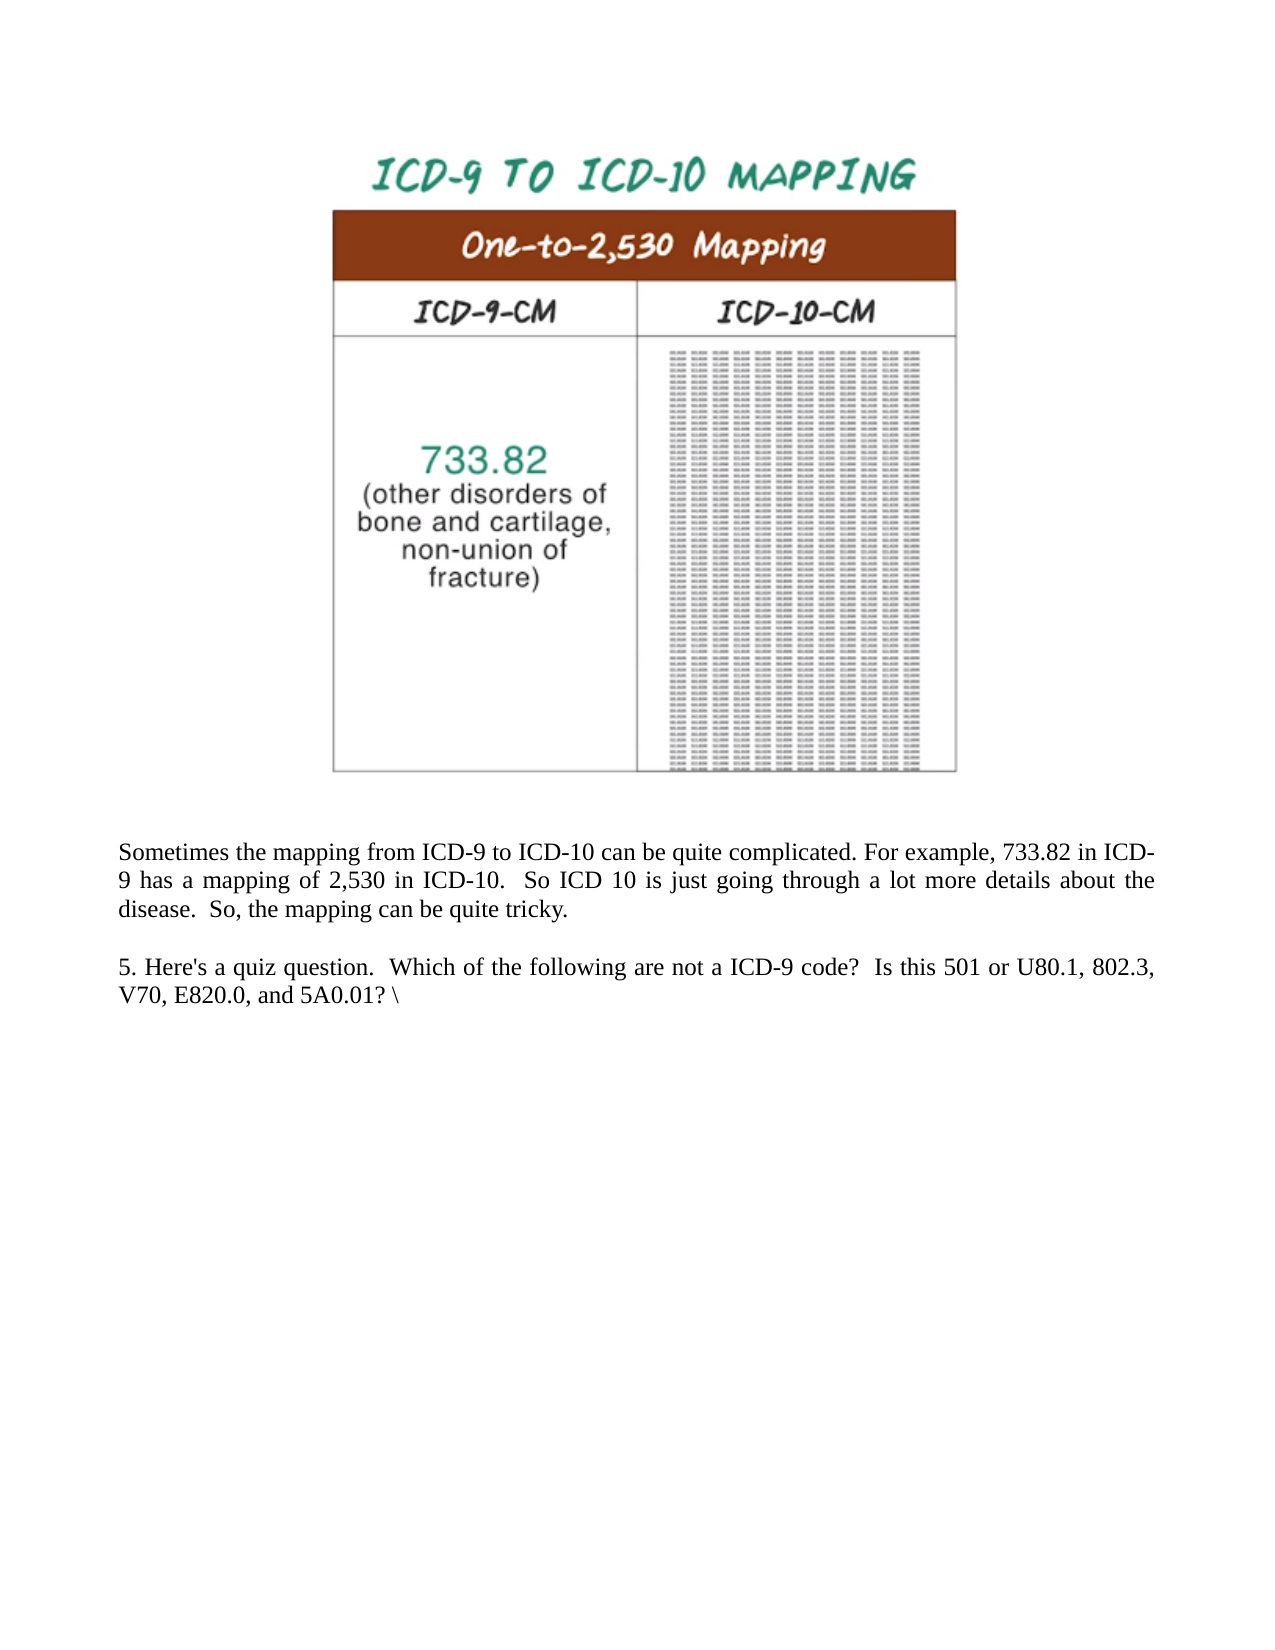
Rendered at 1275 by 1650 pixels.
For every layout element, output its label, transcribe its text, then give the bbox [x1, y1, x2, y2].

text Sometimes the mapping from ICD-9 to ICD-10 can be quite complicated. For example, 733.82 in ICD-9 has a mapping of 2,530 in ICD-10. So ICD 10 is just going through a lot more details about the disease. So, the mapping can be quite tricky. [118, 837, 1157, 923]
picture [300, 146, 975, 785]
text 5. Here's a quiz question. Which of the following are not a ICD-9 code? Is this 501 or U80.1, 802.3, V70, E820.0, and 5A0.01? \ [118, 952, 1157, 1009]
